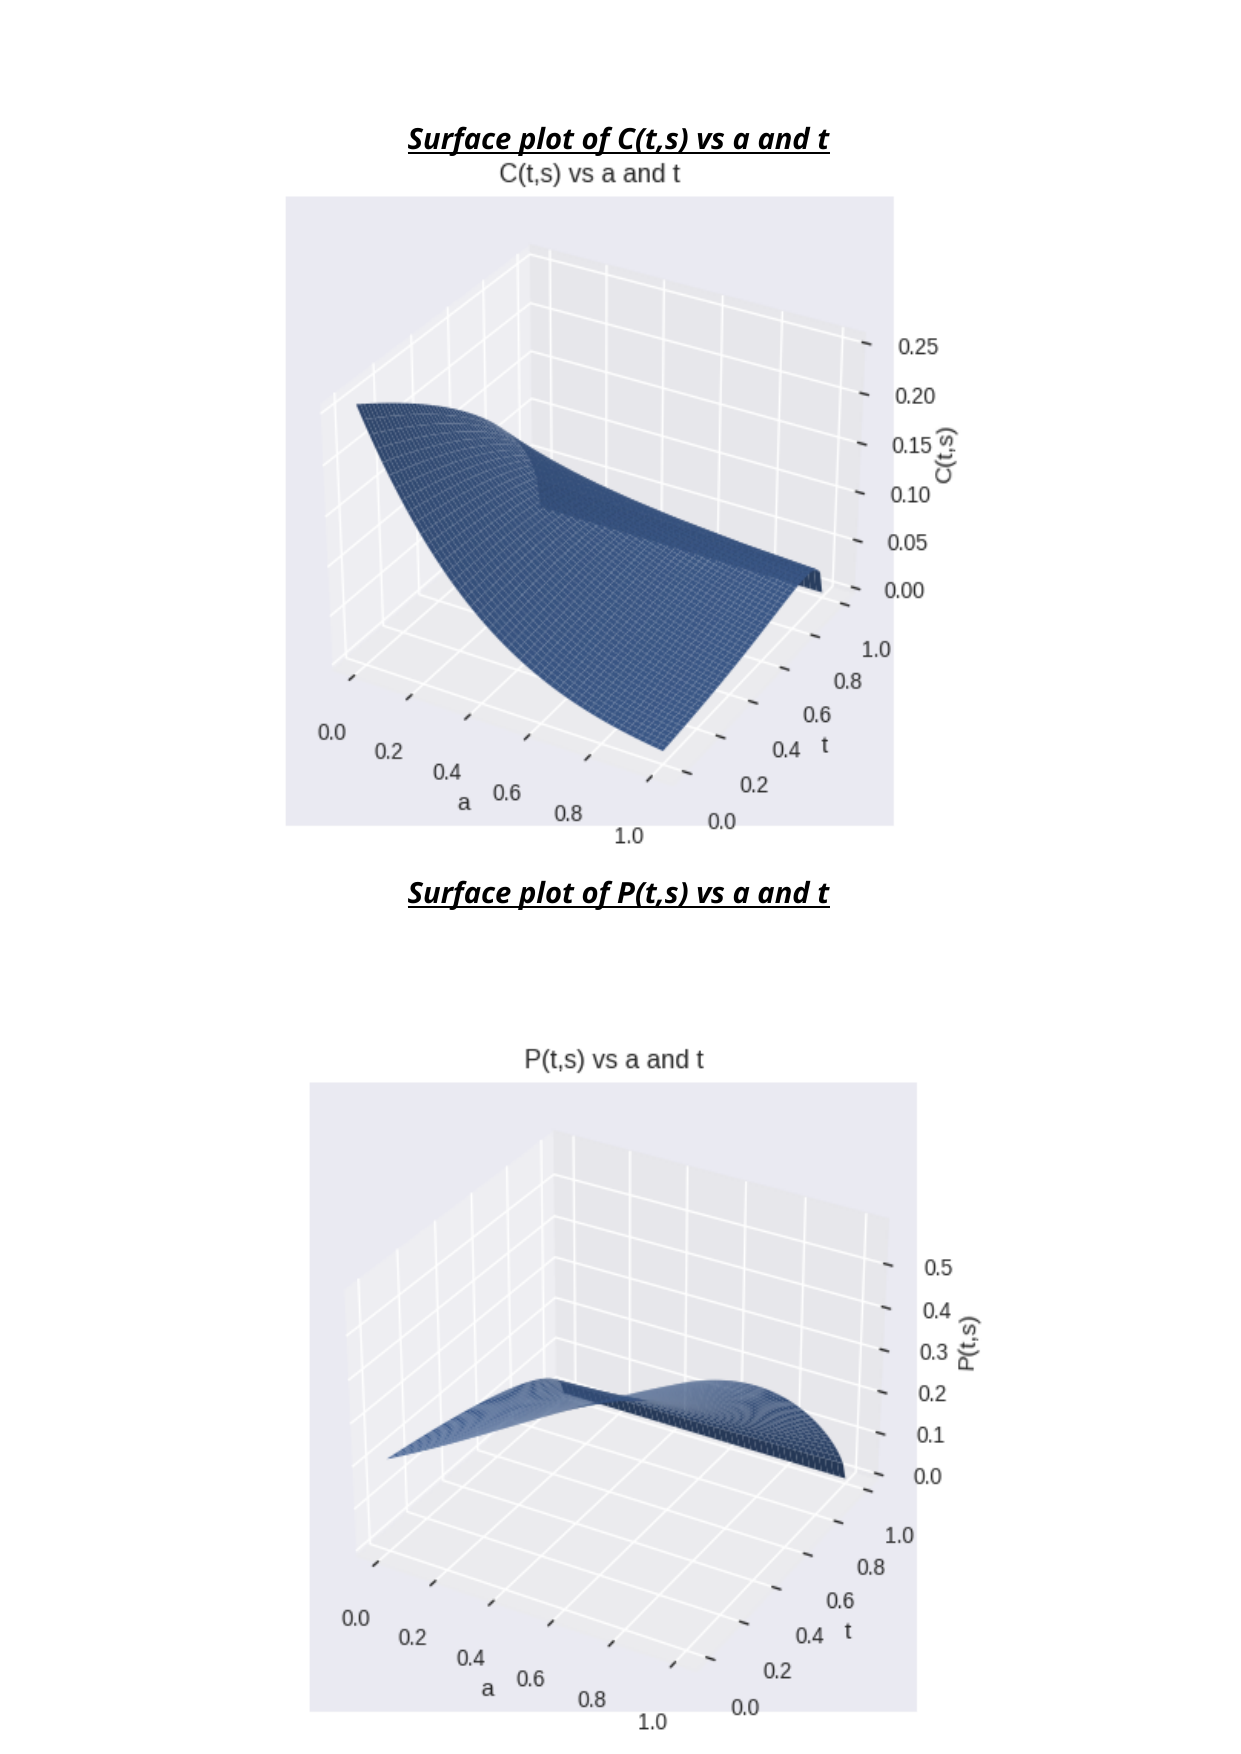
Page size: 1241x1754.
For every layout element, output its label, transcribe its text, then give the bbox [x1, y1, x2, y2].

text Surface plot of C(t,s) vs a and t [118, 118, 1122, 158]
picture [263, 157, 977, 858]
picture [287, 1044, 1000, 1744]
text Surface plot of P(t,s) vs a and t [118, 872, 1122, 912]
